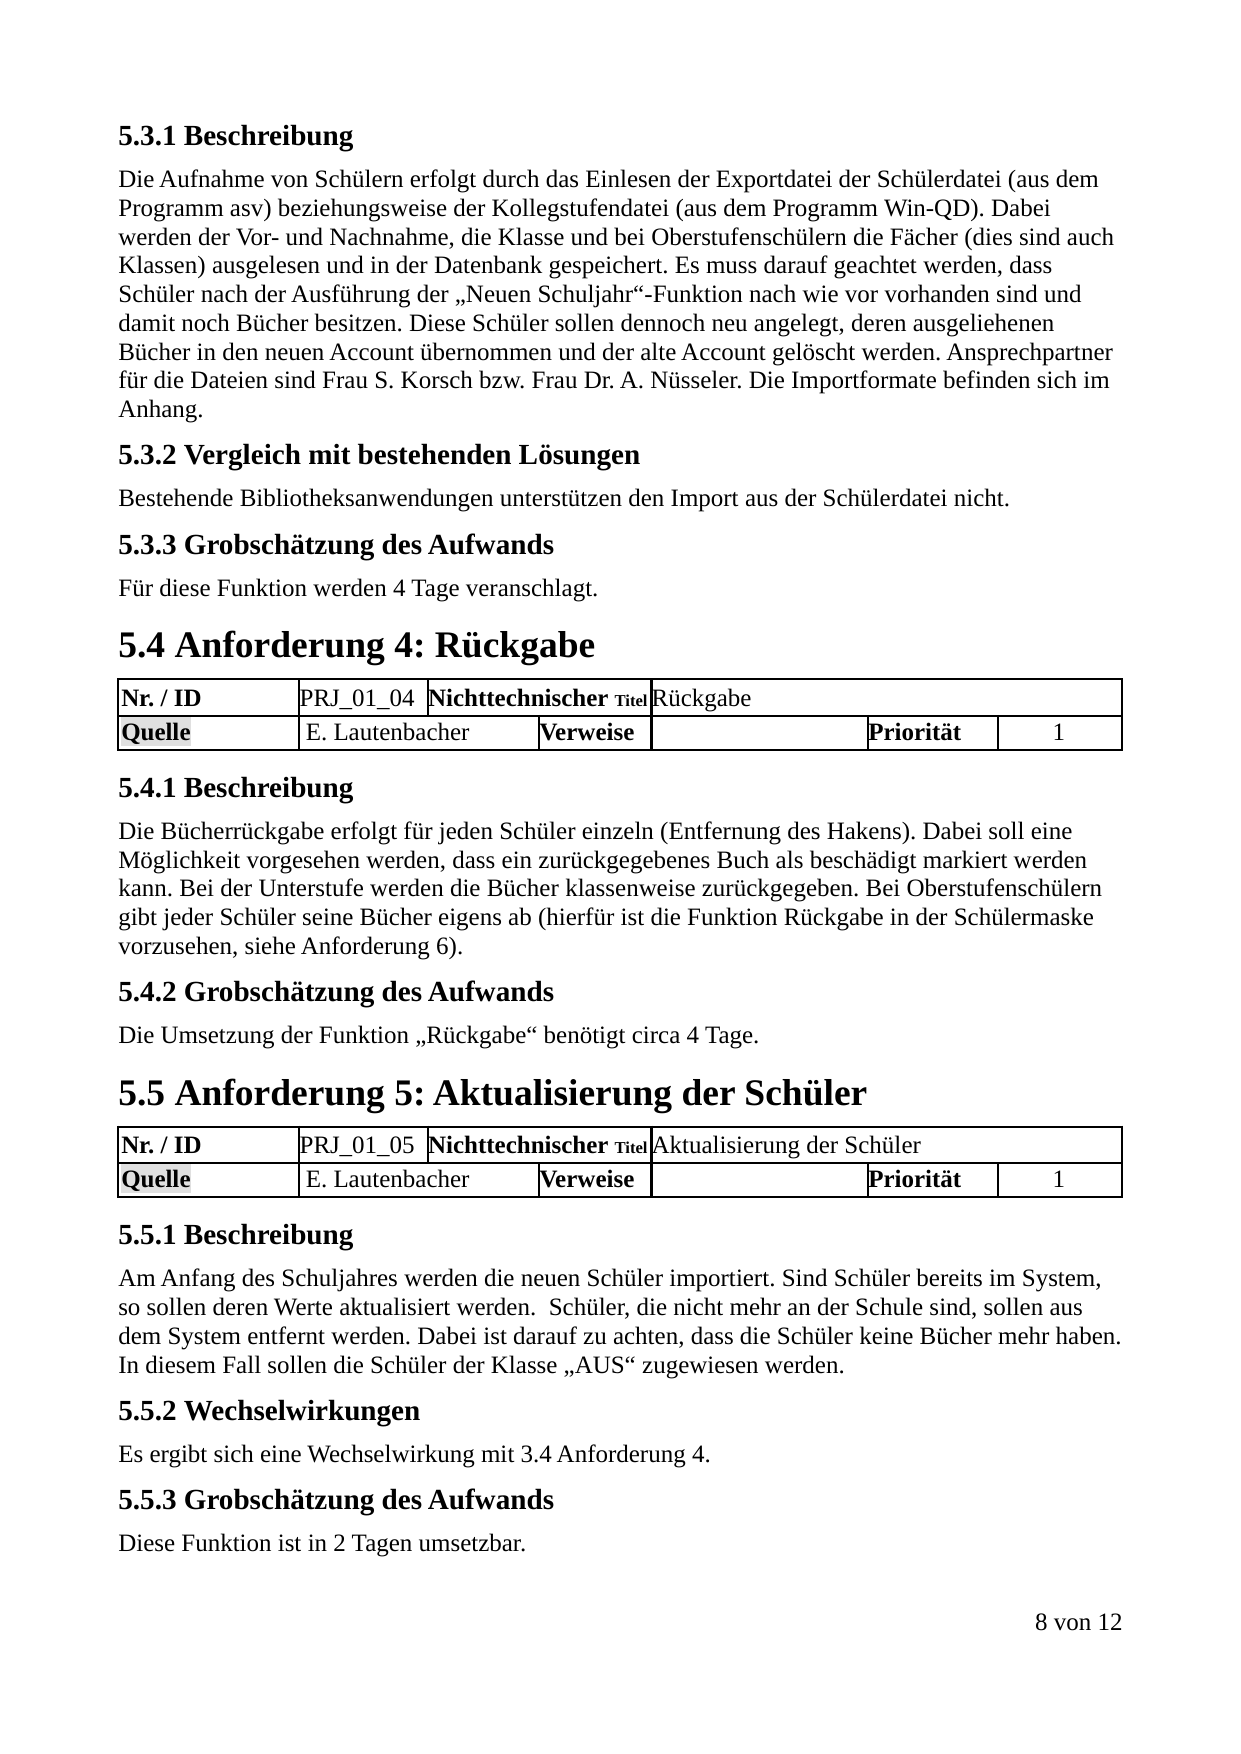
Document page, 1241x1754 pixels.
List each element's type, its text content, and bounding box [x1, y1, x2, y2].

table_header Nr. / ID [119, 680, 298, 715]
subtitle 5.5.2 Wechselwirkungen [118, 1393, 1122, 1427]
subtitle 5.5.1 Beschreibung [118, 1217, 1122, 1251]
subtitle 5.5 Anforderung 5: Aktualisierung der Schüler [118, 1070, 1122, 1113]
table_cell [868, 751, 998, 755]
table_cell 1 [999, 717, 1121, 748]
table_cell 1 [999, 1164, 1121, 1196]
table_cell Verweise [540, 717, 650, 748]
text Die Umsetzung der Funktion „Rückgabe“ benötigt circa 4 Tage. [118, 1020, 1122, 1049]
table_cell Verweise [540, 1164, 650, 1196]
table_header Nr. / ID [119, 1128, 298, 1162]
table_cell [539, 751, 651, 755]
subtitle 5.4.2 Grobschätzung des Aufwands [118, 974, 1122, 1008]
table_cell [118, 751, 299, 755]
text Die Bücherrückgabe erfolgt für jeden Schüler einzeln (Entfernung des Hakens). Dabei soll eine Möglichkeit vorgesehen werden, dass ein zurückgegebenes Buch als beschädigt markiert werden kann. Bei der Unterstufe werden die Bücher klassenweise zurückgegeben. Bei Oberstufenschülern gibt jeder Schüler seine Bücher eigens ab (hierfür ist die Funktion Rückgabe in der Schülermaske vorzusehen, siehe Anforderung 6). [118, 816, 1122, 960]
table_cell [651, 751, 868, 755]
table_cell [653, 1164, 867, 1196]
table_cell [998, 1198, 1122, 1203]
table_header Nichttechnischer Titel [429, 680, 650, 715]
table_cell [428, 751, 539, 755]
table_cell [539, 1198, 651, 1203]
table_cell E. Lautenbacher [300, 1164, 538, 1196]
table_cell Priorität [869, 1164, 997, 1196]
table_header PRJ_01_05 [300, 1128, 427, 1162]
subtitle 5.5.3 Grobschätzung des Aufwands [118, 1482, 1122, 1516]
subtitle 5.3.3 Grobschätzung des Aufwands [118, 527, 1122, 560]
text Am Anfang des Schuljahres werden die neuen Schüler importiert. Sind Schüler bereits im System, so sollen deren Werte aktualisiert werden. Schüler, die nicht mehr an der Schule sind, sollen aus dem System entfernt werden. Dabei ist darauf zu achten, dass die Schüler keine Bücher mehr haben. In diesem Fall sollen die Schüler der Klasse „AUS“ zugewiesen werden. [118, 1263, 1122, 1378]
table_cell [428, 1198, 539, 1203]
subtitle 5.4 Anforderung 4: Rückgabe [118, 622, 1122, 666]
table_cell Quelle [119, 1164, 298, 1196]
table_cell [118, 1198, 299, 1203]
table_cell Quelle [119, 717, 298, 748]
subtitle 5.3.2 Vergleich mit bestehenden Lösungen [118, 437, 1122, 471]
table_header Nichttechnischer Titel [429, 1128, 650, 1162]
table_cell [653, 717, 867, 748]
table_cell [299, 751, 428, 755]
table_header PRJ_01_04 [300, 680, 427, 715]
subtitle 5.4.1 Beschreibung [118, 770, 1122, 803]
table_cell Priorität [869, 717, 997, 748]
text Für diese Funktion werden 4 Tage veranschlagt. [118, 573, 1122, 602]
table_header Rückgabe [653, 680, 1121, 715]
table_cell [299, 1198, 428, 1203]
text Die Aufnahme von Schülern erfolgt durch das Einlesen der Exportdatei der Schülerdatei (aus dem Programm asv) beziehungsweise der Kollegstufendatei (aus dem Programm Win-QD). Dabei werden der Vor- und Nachnahme, die Klasse und bei Oberstufenschülern die Fächer (dies sind auch Klassen) ausgelesen und in der Datenbank gespeichert. Es muss darauf geachtet werden, dass Schüler nach der Ausführung der „Neuen Schuljahr“-Funktion nach wie vor vorhanden sind und damit noch Bücher besitzen. Diese Schüler sollen dennoch neu angelegt, deren ausgeliehenen Bücher in den neuen Account übernommen und der alte Account gelöscht werden. Ansprechpartner für die Dateien sind Frau S. Korsch bzw. Frau Dr. A. Nüsseler. Die Importformate befinden sich im Anhang. [118, 164, 1122, 423]
text Es ergibt sich eine Wechselwirkung mit 3.4 Anforderung 4. [118, 1439, 1122, 1468]
table_cell [868, 1198, 998, 1203]
table_header Aktualisierung der Schüler [653, 1128, 1121, 1162]
table_cell E. Lautenbacher [300, 717, 538, 748]
subtitle 5.3.1 Beschreibung [118, 118, 1122, 152]
table_cell [651, 1198, 868, 1203]
table_cell [998, 751, 1122, 755]
text Bestehende Bibliotheksanwendungen unterstützen den Import aus der Schülerdatei nicht. [118, 483, 1122, 512]
text Diese Funktion ist in 2 Tagen umsetzbar. [118, 1528, 1122, 1557]
